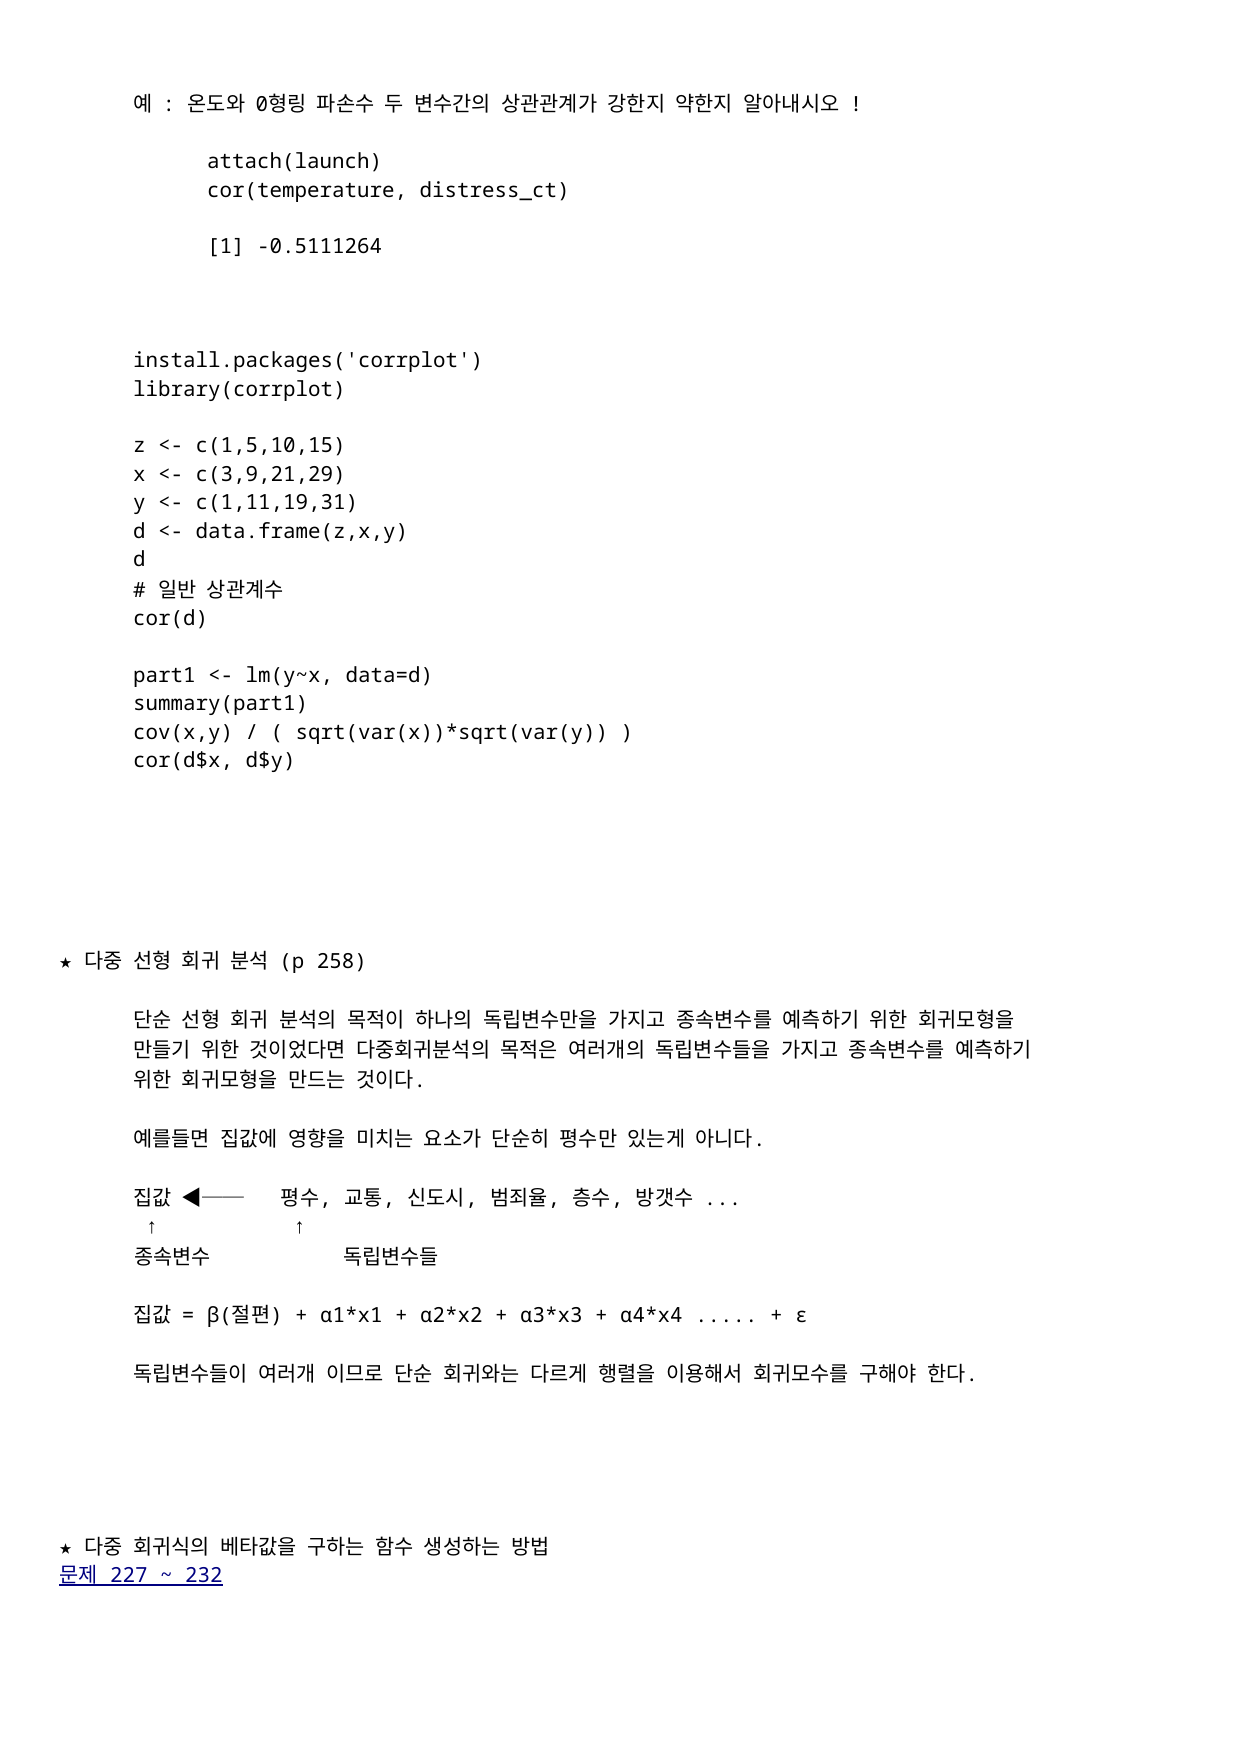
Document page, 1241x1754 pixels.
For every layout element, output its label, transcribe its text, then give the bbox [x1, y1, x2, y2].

text 단순 선형 회귀 분석의 목적이 하나의 독립변수만을 가지고 종속변수를 예측하기 위한 회귀모형을 [59, 1003, 1181, 1033]
text library(corrplot) [59, 374, 1181, 402]
text ★ 다중 회귀식의 베타값을 구하는 함수 생성하는 방법 [59, 1530, 1181, 1560]
text install.packages('corrplot') [59, 345, 1181, 374]
text d [59, 544, 1181, 573]
text 예 : 온도와 0형링 파손수 두 변수간의 상관관계가 강한지 약한지 알아내시오 ! [59, 87, 1181, 118]
text summary(part1) [59, 688, 1181, 717]
text cor(d$x, d$y) [59, 745, 1181, 774]
text d <- data.frame(z,x,y) [59, 516, 1181, 544]
text # 일반 상관계수 [59, 573, 1181, 603]
text 만들기 위한 것이었다면 다중회귀분석의 목적은 여러개의 독립변수들을 가지고 종속변수를 예측하기 [59, 1033, 1181, 1064]
text 위한 회귀모형을 만드는 것이다. [59, 1064, 1181, 1094]
text cor(d) [59, 603, 1181, 632]
text 독립변수들이 여러개 이므로 단순 회귀와는 다르게 행렬을 이용해서 회귀모수를 구해야 한다. [59, 1357, 1181, 1388]
text ↑ ↑ [59, 1212, 1181, 1240]
text ★ 다중 선형 회귀 분석 (p 258) [59, 944, 1181, 975]
text 집값 ◀── 평수, 교통, 신도시, 범죄율, 층수, 방갯수 ... [59, 1181, 1181, 1212]
text z <- c(1,5,10,15) [59, 431, 1181, 459]
text x <- c(3,9,21,29) [59, 459, 1181, 487]
text cor(temperature, distress_ct) [59, 175, 1181, 203]
text y <- c(1,11,19,31) [59, 487, 1181, 516]
text 종속변수 독립변수들 [59, 1240, 1181, 1270]
text [1] -0.5111264 [59, 232, 1181, 260]
text attach(launch) [59, 146, 1181, 175]
text 집값 = β(절편) + α1*x1 + α2*x2 + α3*x3 + α4*x4 ..... + ε [59, 1299, 1181, 1329]
text cov(x,y) / ( sqrt(var(x))*sqrt(var(y)) ) [59, 717, 1181, 745]
text 문제 227 ~ 232 [59, 1560, 1181, 1589]
text 예를들면 집값에 영향을 미치는 요소가 단순히 평수만 있는게 아니다. [59, 1122, 1181, 1153]
text part1 <- lm(y~x, data=d) [59, 660, 1181, 688]
